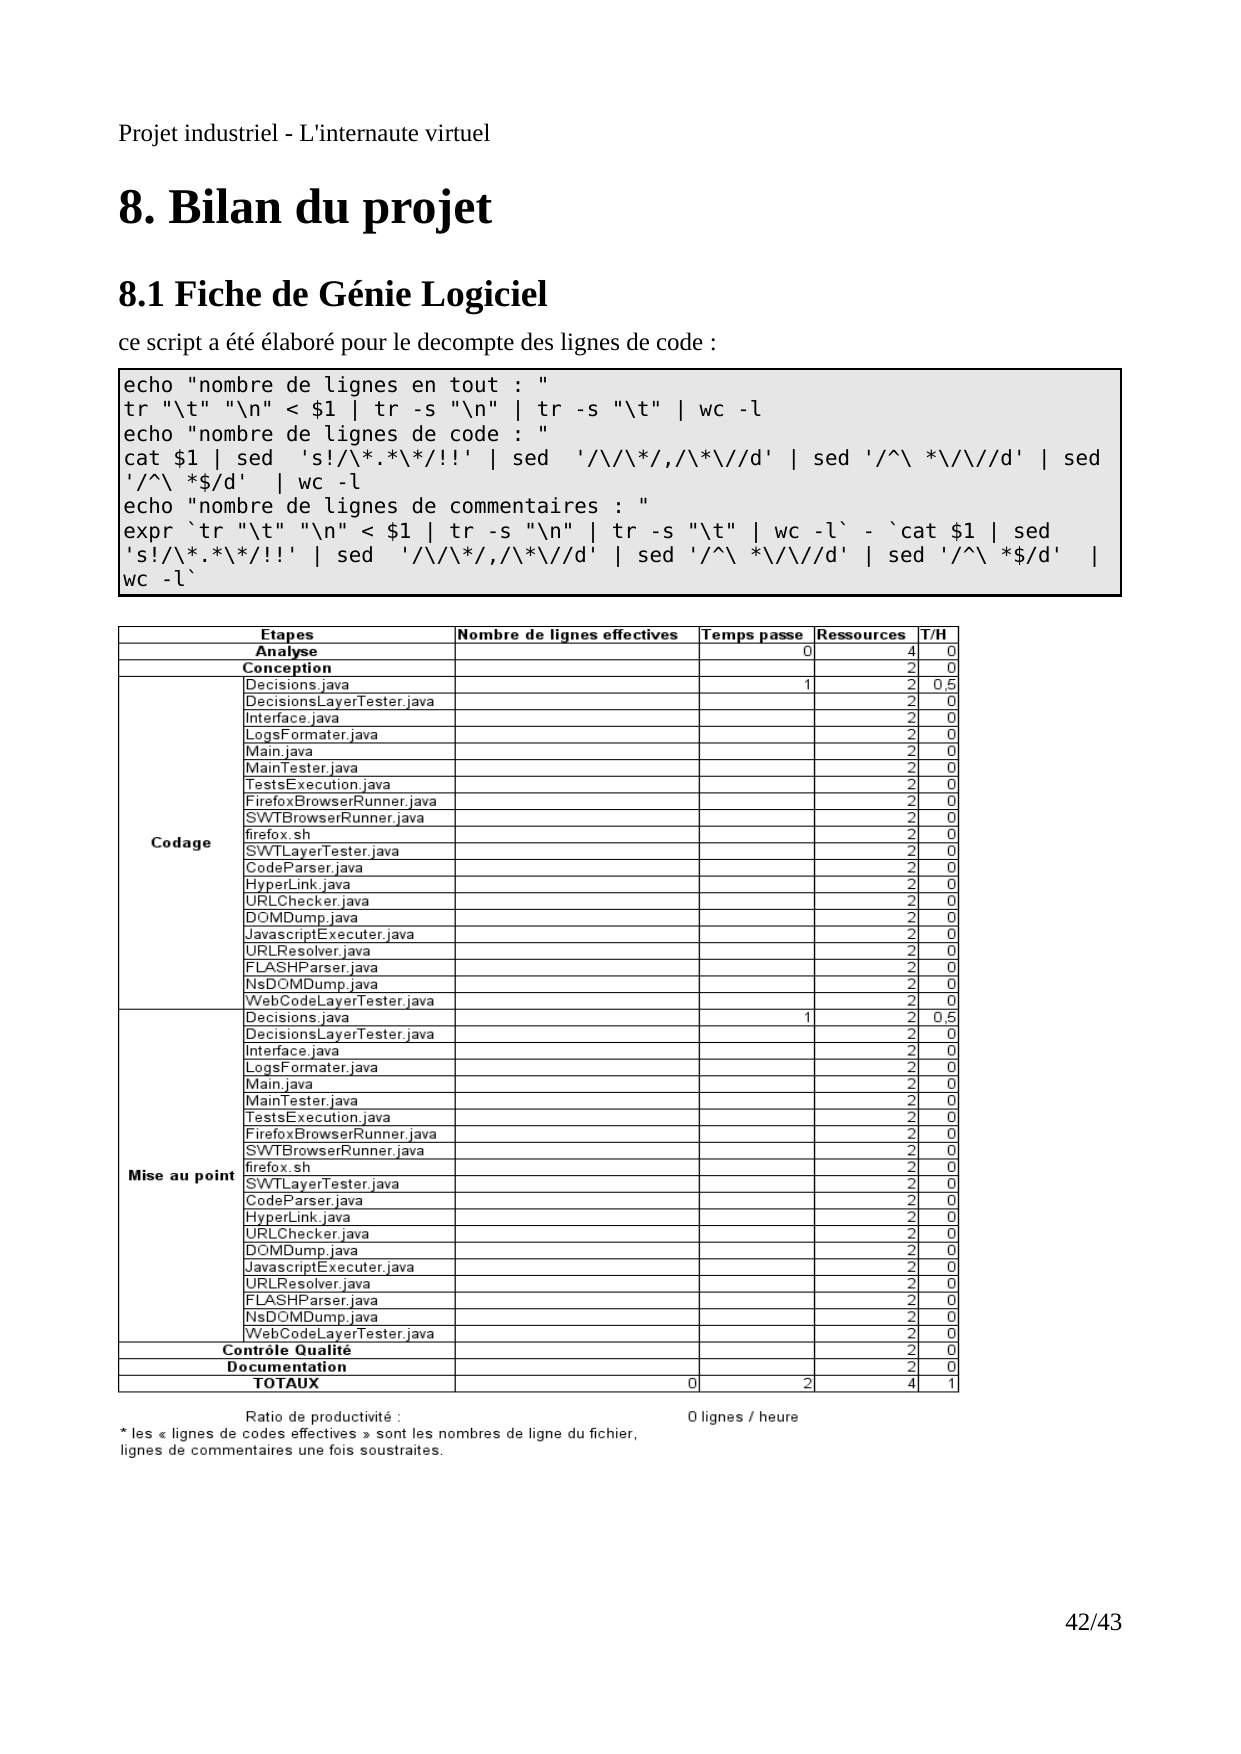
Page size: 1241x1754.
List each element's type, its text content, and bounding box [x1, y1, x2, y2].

text expr `tr "\t" "\n" < $1 | tr -s "\n" | tr -s "\t" | wc -l` - `cat $1 | sed 's!/\*.*\*/!!' | sed '/\/\*/,/\*\//d' | sed '/^\ *\/\//d' | sed '/^\ *$/d' | wc -l` [120, 514, 1120, 594]
text echo "nombre de lignes de code : " [120, 417, 1120, 441]
picture [118, 626, 963, 1510]
text ce script a été élaboré pour le decompte des lignes de code : [118, 327, 1122, 356]
text echo "nombre de lignes en tout : " [120, 370, 1120, 392]
text echo "nombre de lignes de commentaires : " [120, 489, 1120, 514]
subtitle 8.1 Fiche de Génie Logiciel [118, 271, 1122, 314]
text tr "\t" "\n" < $1 | tr -s "\n" | tr -s "\t" | wc -l [120, 392, 1120, 417]
text cat $1 | sed 's!/\*.*\*/!!' | sed '/\/\*/,/\*\//d' | sed '/^\ *\/\//d' | sed '/^\ *$/d' | wc -l [120, 441, 1120, 489]
subtitle 8. Bilan du projet [118, 176, 1122, 234]
